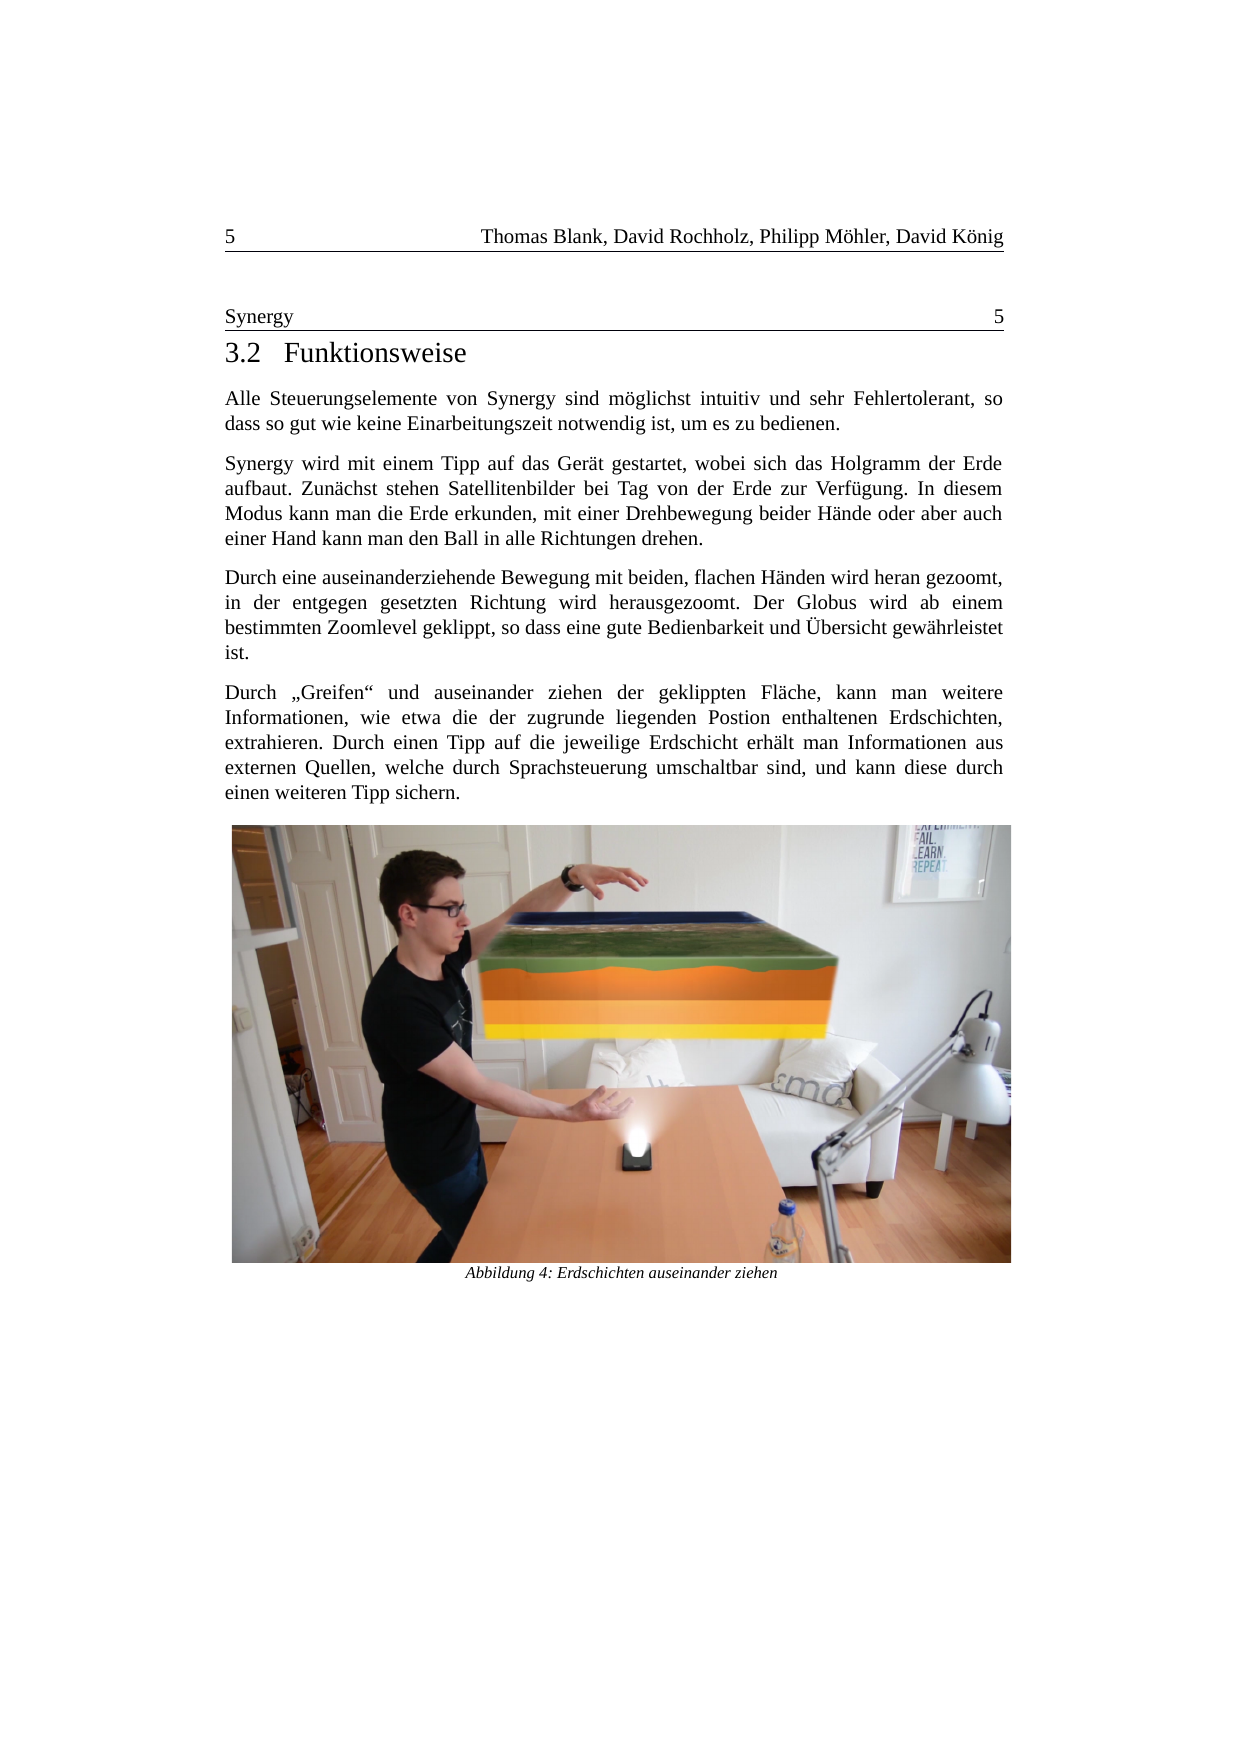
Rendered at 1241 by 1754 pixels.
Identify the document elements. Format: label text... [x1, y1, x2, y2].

text Alle Steuerungselemente von Synergy sind möglichst intuitiv und sehr Fehlertolerant, so dass so gut wie keine Einarbeitungszeit notwendig ist, um es zu bedienen. [224, 385, 1004, 435]
text Durch eine auseinanderziehende Bewegung mit beiden, flachen Händen wird heran gezoomt, in der entgegen gesetzten Richtung wird herausgezoomt. Der Globus wird ab einem bestimmten Zoomlevel geklippt, so dass eine gute Bedienbarkeit und Übersicht gewährleistet ist. [224, 564, 1004, 664]
text Synergy wird mit einem Tipp auf das Gerät gestartet, wobei sich das Holgramm der Erde aufbaut. Zunächst stehen Satellitenbilder bei Tag von der Erde zur Verfügung. In diesem Modus kann man die Erde erkunden, mit einer Drehbewegung beider Hände oder aber auch einer Hand kann man den Ball in alle Richtungen drehen. [224, 450, 1004, 550]
text Durch „Greifen“ und auseinander ziehen der geklippten Fläche, kann man weitere Informationen, wie etwa die der zugrunde liegenden Postion enthaltenen Erdschichten, extrahieren. Durch einen Tipp auf die jeweilige Erdschicht erhält man Informationen aus externen Quellen, welche durch Sprachsteuerung umschaltbar sind, und kann diese durch einen weiteren Tipp sichern. [224, 679, 1004, 804]
subtitle Funktionsweise [224, 331, 1004, 368]
text Abbildung 4: Erdschichten auseinander ziehen [232, 1263, 1011, 1282]
picture [231, 825, 1012, 1263]
